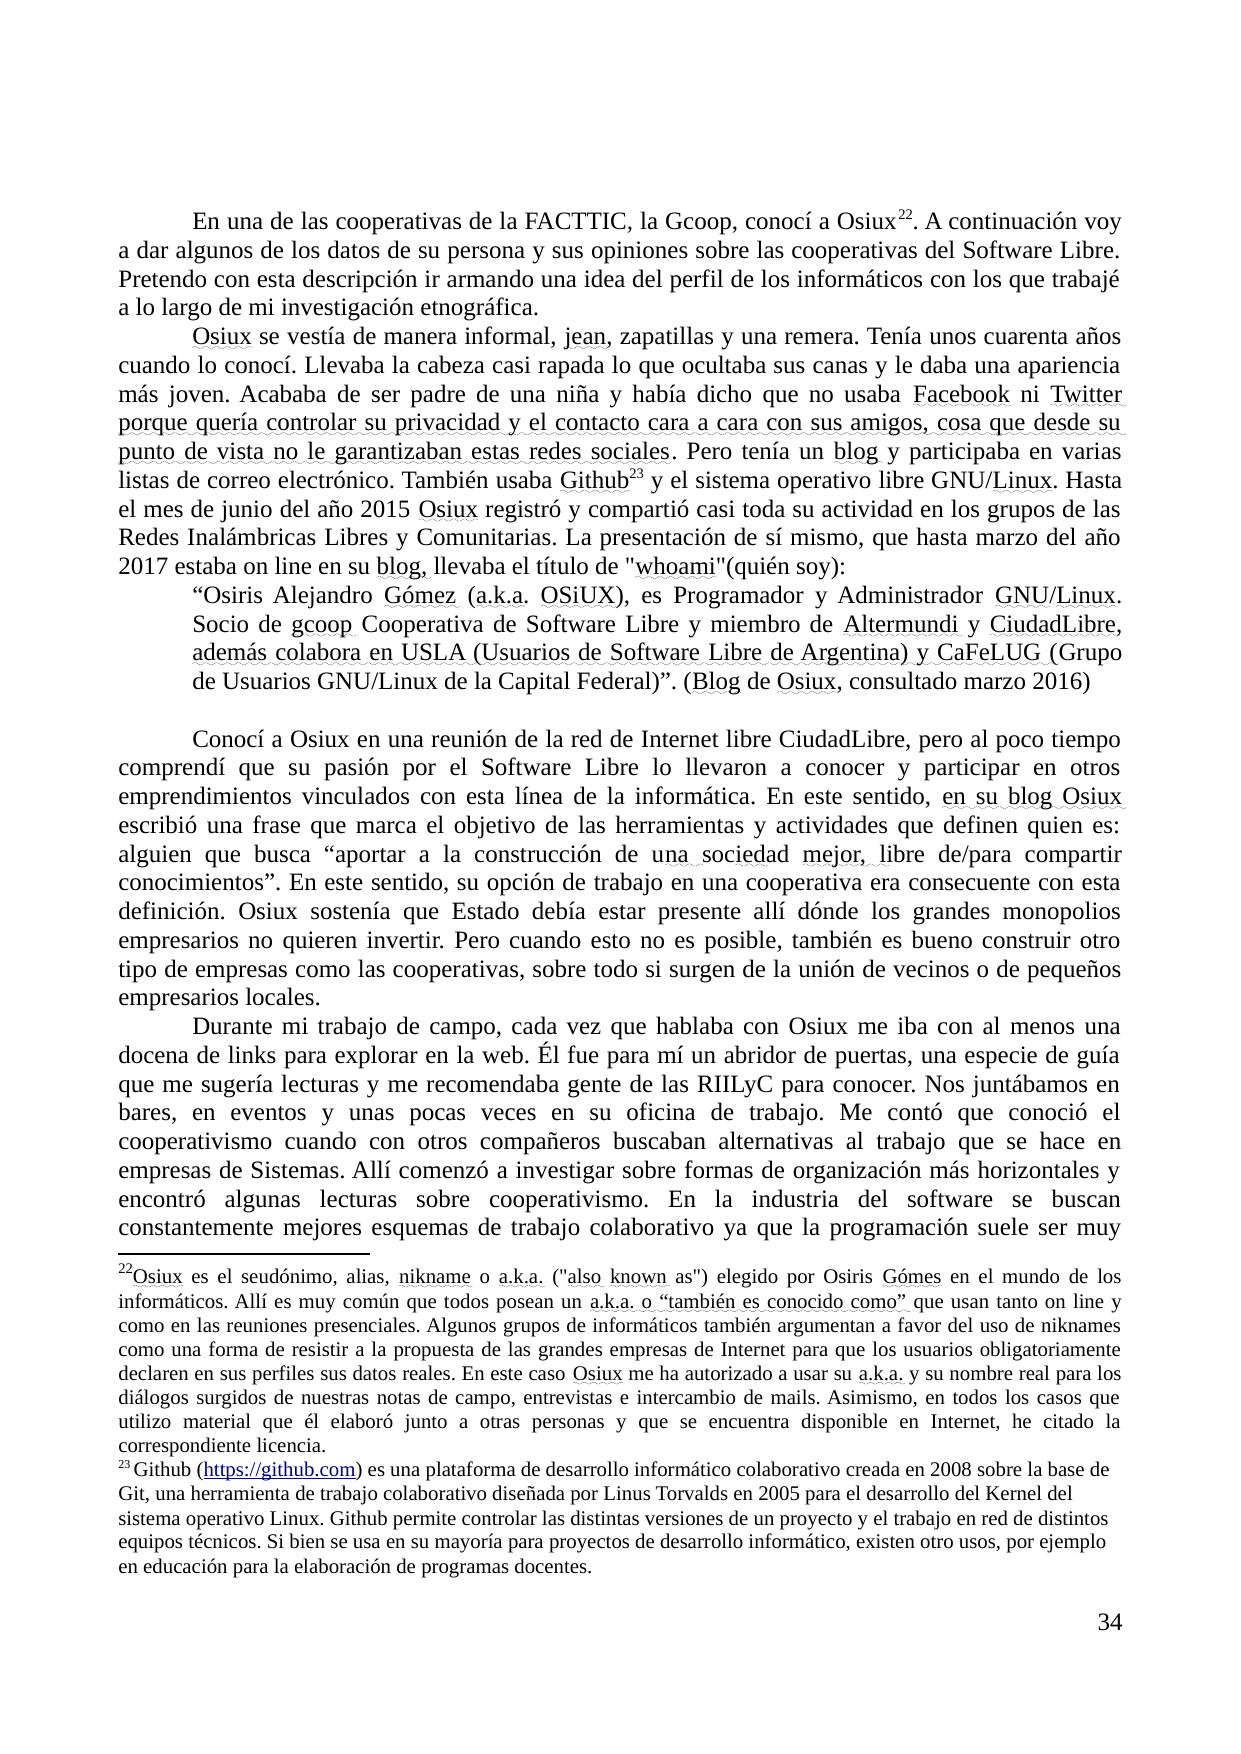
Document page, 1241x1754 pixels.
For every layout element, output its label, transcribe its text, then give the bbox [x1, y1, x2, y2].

text Durante mi trabajo de campo, cada vez que hablaba con Osiux me iba con al menos una docena de links para explorar en la web. Él fue para mí un abridor de puertas, una especie de guía que me sugería lecturas y me recomendaba gente de las RIILyC para conocer. Nos juntábamos en bares, en eventos y unas pocas veces en su oficina de trabajo. Me contó que conoció el cooperativismo cuando con otros compañeros buscaban alternativas al trabajo que se hace en empresas de Sistemas. Allí comenzó a investigar sobre formas de organización más horizontales y encontró algunas lecturas sobre cooperativismo. En la industria del software se buscan constantemente mejores esquemas de trabajo colaborativo ya que la programación suele ser muy [118, 1011, 1122, 1241]
text Osiux es el seudónimo, alias, nikname o a.k.a. ("also known as") elegido por Osiris Gómes en el mundo de los informáticos. Allí es muy común que todos posean un a.k.a. o “también es conocido como” que usan tanto on line y como en las reuniones presenciales. Algunos grupos de informáticos también argumentan a favor del uso de niknames como una forma de resistir a la propuesta de las grandes empresas de Internet para que los usuarios obligatoriamente declaren en sus perfiles sus datos reales. En este caso Osiux me ha autorizado a usar su a.k.a. y su nombre real para los diálogos surgidos de nuestras notas de campo, entrevistas e intercambio de mails. Asimismo, en todos los casos que utilizo material que él elaboró junto a otras personas y que se encuentra disponible en Internet, he citado la correspondiente licencia. [118, 1260, 1122, 1457]
text En una de las cooperativas de la FACTTIC, la Gcoop, conocí a Osiux. A continuación voy a dar algunos de los datos de su persona y sus opiniones sobre las cooperativas del Software Libre. Pretendo con esta descripción ir armando una idea del perfil de los informáticos con los que trabajé a lo largo de mi investigación etnográfica. [118, 206, 1122, 321]
text Osiux se vestía de manera informal, jean, zapatillas y una remera. Tenía unos cuarenta años cuando lo conocí. Llevaba la cabeza casi rapada lo que ocultaba sus canas y le daba una apariencia más joven. Acababa de ser padre de una niña y había dicho que no usaba Facebook ni Twitter porque quería controlar su privacidad y el contacto cara a cara con sus amigos, cosa que desde su [118, 321, 1122, 434]
text Conocí a Osiux en una reunión de la red de Internet libre CiudadLibre, pero al poco tiempo comprendí que su pasión por el Software Libre lo llevaron a conocer y participar en otros emprendimientos vinculados con esta línea de la informática. En este sentido, en su blog Osiux escribió una frase que marca el objetivo de las herramientas y actividades que definen quien es: alguien que busca “aportar a la construcción de una sociedad mejor, libre de/para compartir conocimientos”. En este sentido, su opción de trabajo en una cooperativa era consecuente con esta definición. Osiux sostenía que Estado debía estar presente allí dónde los grandes monopolios empresarios no quieren invertir. Pero cuando esto no es posible, también es bueno construir otro tipo de empresas como las cooperativas, sobre todo si surgen de la unión de vecinos o de pequeños empresarios locales. [118, 724, 1122, 1011]
text Github (https://github.com) es una plataforma de desarrollo informático colaborativo creada en 2008 sobre la base de Git, una herramienta de trabajo colaborativo diseñada por Linus Torvalds en 2005 para el desarrollo del Kernel del sistema operativo Linux. Github permite controlar las distintas versiones de un proyecto y el trabajo en red de distintos equipos técnicos. Si bien se usa en su mayoría para proyectos de desarrollo informático, existen otro usos, por ejemplo en educación para la elaboración de programas docentes. [118, 1457, 1122, 1578]
text punto de vista no le garantizaban estas redes sociales. Pero tenía un blog y participaba en varias listas de correo electrónico. También usaba Github y el sistema operativo libre GNU/Linux. Hasta el mes de junio del año 2015 Osiux registró y compartió casi toda su actividad en los grupos de las Redes Inalámbricas Libres y Comunitarias. La presentación de sí mismo, que hasta marzo del año 2017 estaba on line en su blog, llevaba el título de "whoami"(quién soy): [118, 433, 1122, 580]
text “Osiris Alejandro Gómez (a.k.a. OSiUX), es Programador y Administrador GNU/Linux. Socio de gcoop Cooperativa de Software Libre y miembro de Altermundi y CiudadLibre, además colabora en USLA (Usuarios de Software Libre de Argentina) y CaFeLUG (Grupo de Usuarios GNU/Linux de la Capital Federal)”. (Blog de Osiux, consultado marzo 2016) [192, 580, 1122, 695]
